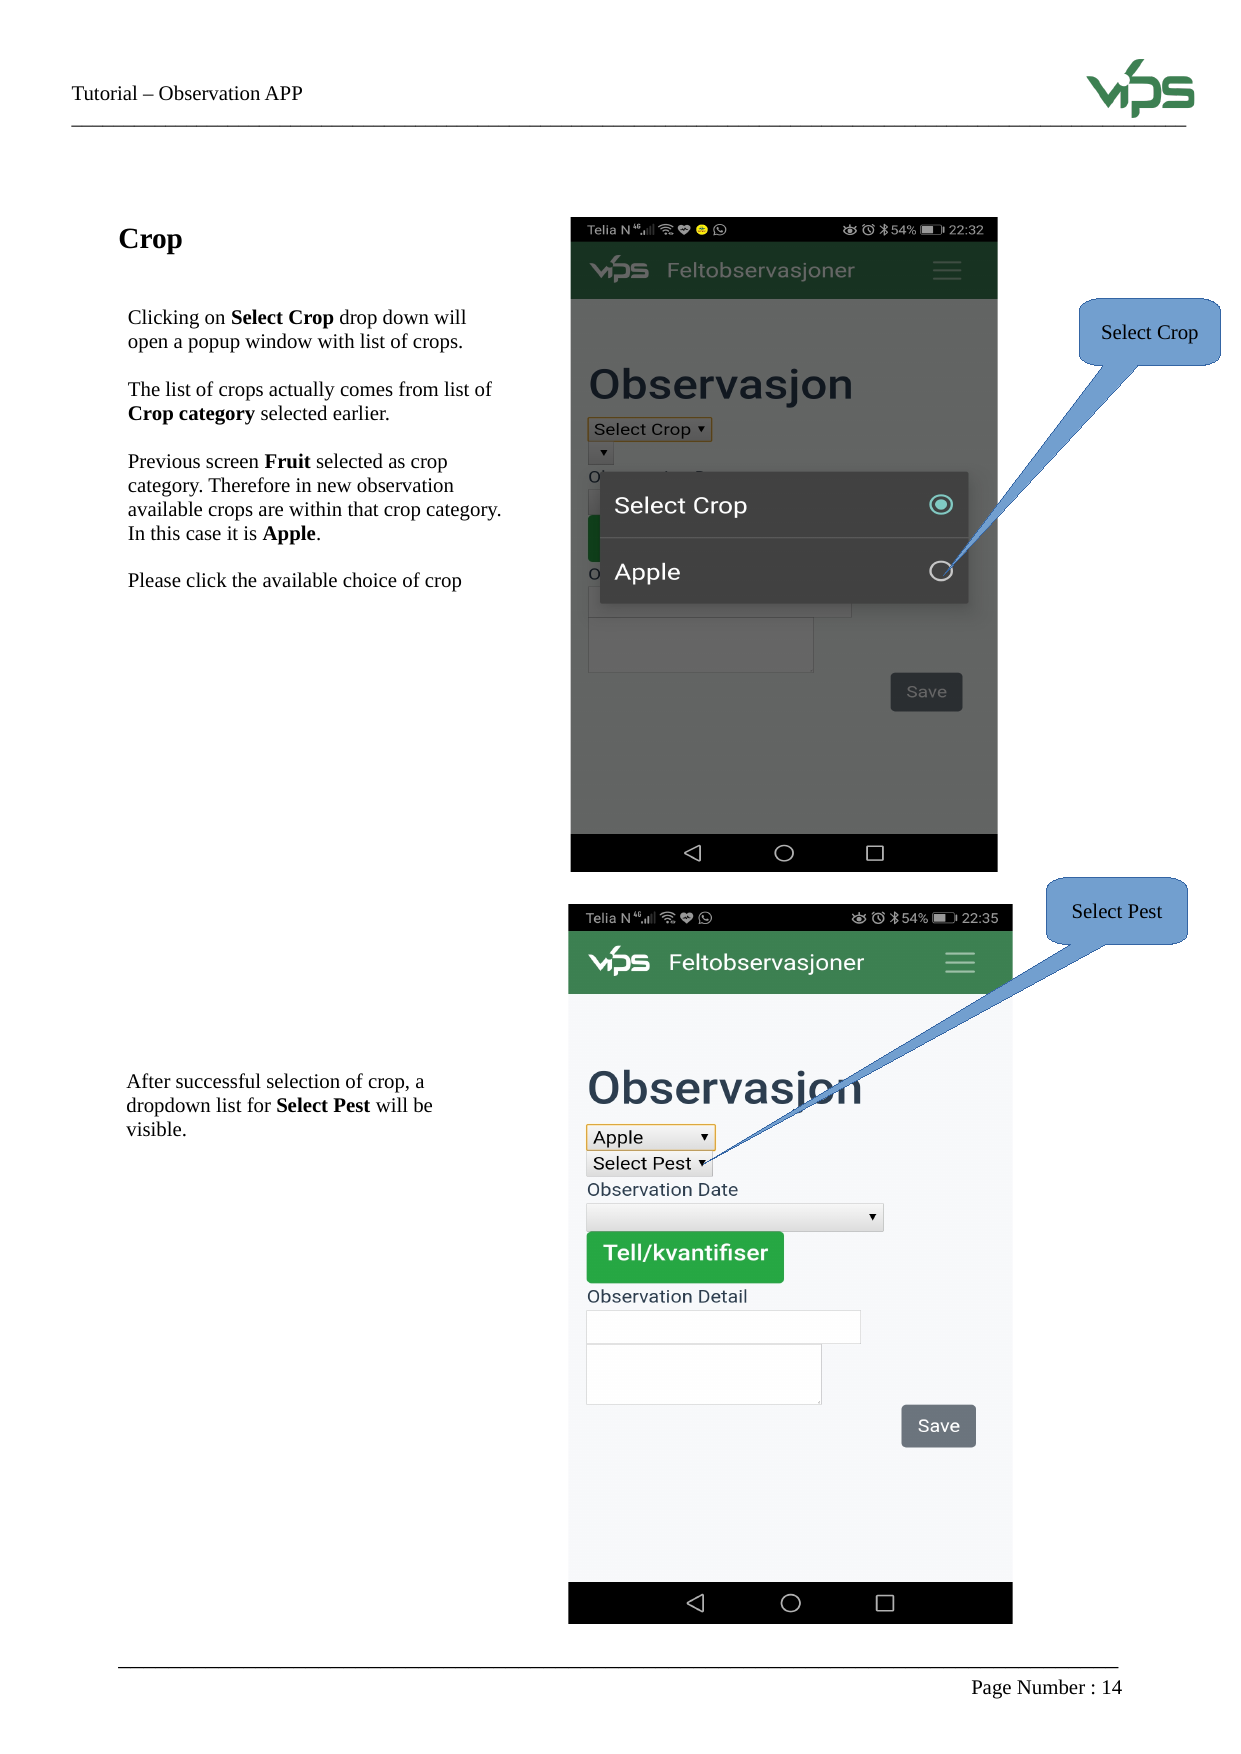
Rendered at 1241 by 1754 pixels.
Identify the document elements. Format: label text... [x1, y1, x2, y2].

subtitle [998, 222, 1122, 255]
picture [568, 904, 1013, 1624]
subtitle Crop [118, 222, 570, 255]
picture [570, 217, 998, 872]
picture [1086, 59, 1195, 118]
